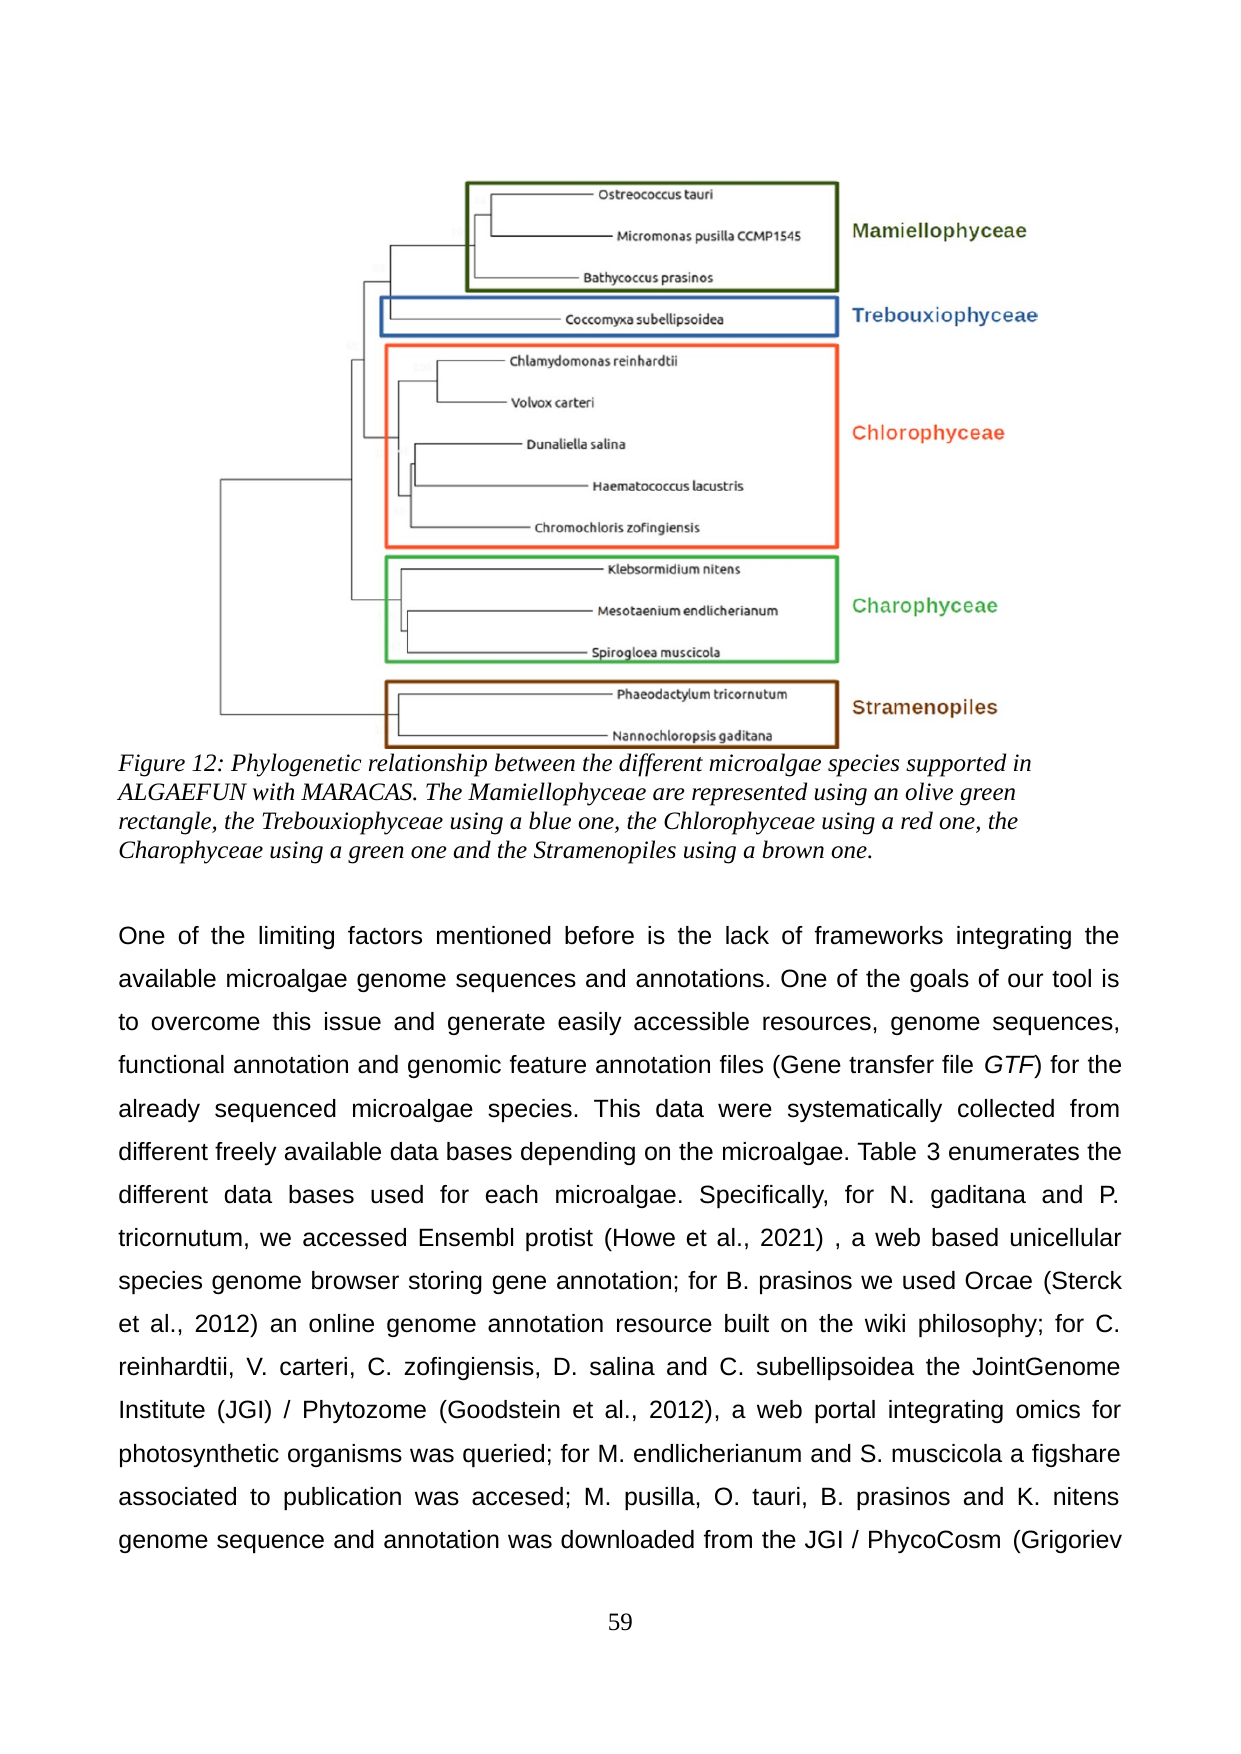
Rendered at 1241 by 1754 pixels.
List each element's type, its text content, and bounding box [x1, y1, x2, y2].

picture [118, 169, 1123, 749]
text One of the limiting factors mentioned before is the lack of frameworks integrating the available microalgae genome sequences and annotations. One of the goals of our tool is to overcome this issue and generate easily accessible resources, genome sequences, functional annotation and genomic feature annotation files (Gene transfer file GTF) for the already sequenced microalgae species. This data were systematically collected from different freely available data bases depending on the microalgae. Table 3 enumerates the different data bases used for each microalgae. Specifically, for N. gaditana and P. tricornutum, we accessed Ensembl protist (Howe et al., 2021)⁠ , a web based unicellular species genome browser storing gene annotation; for B. prasinos we used Orcae (Sterck et al., 2012)⁠ an online genome annotation resource built on the wiki philosophy; for C. reinhardtii, V. carteri, C. zofingiensis, D. salina and C. subellipsoidea the JointGenome Institute (JGI) / Phytozome (Goodstein et al., 2012)⁠, a web portal integrating omics for photosynthetic organisms was queried; for M. endlicherianum and S. muscicola a figshare associated to publication was accesed; M. pusilla, O. tauri, B. prasinos and K. nitens genome sequence and annotation was downloaded from the JGI / PhycoCosm (Grigoriev [118, 921, 1122, 1553]
text Figure 12: Phylogenetic relationship between the different microalgae species supported in ALGAEFUN with MARACAS. The Mamiellophyceae are represented using an olive green rectangle, the Trebouxiophyceae using a blue one, the Chlorophyceae using a red one, the Charophyceae using a green one and the Stramenopiles using a brown one. [118, 749, 1122, 863]
